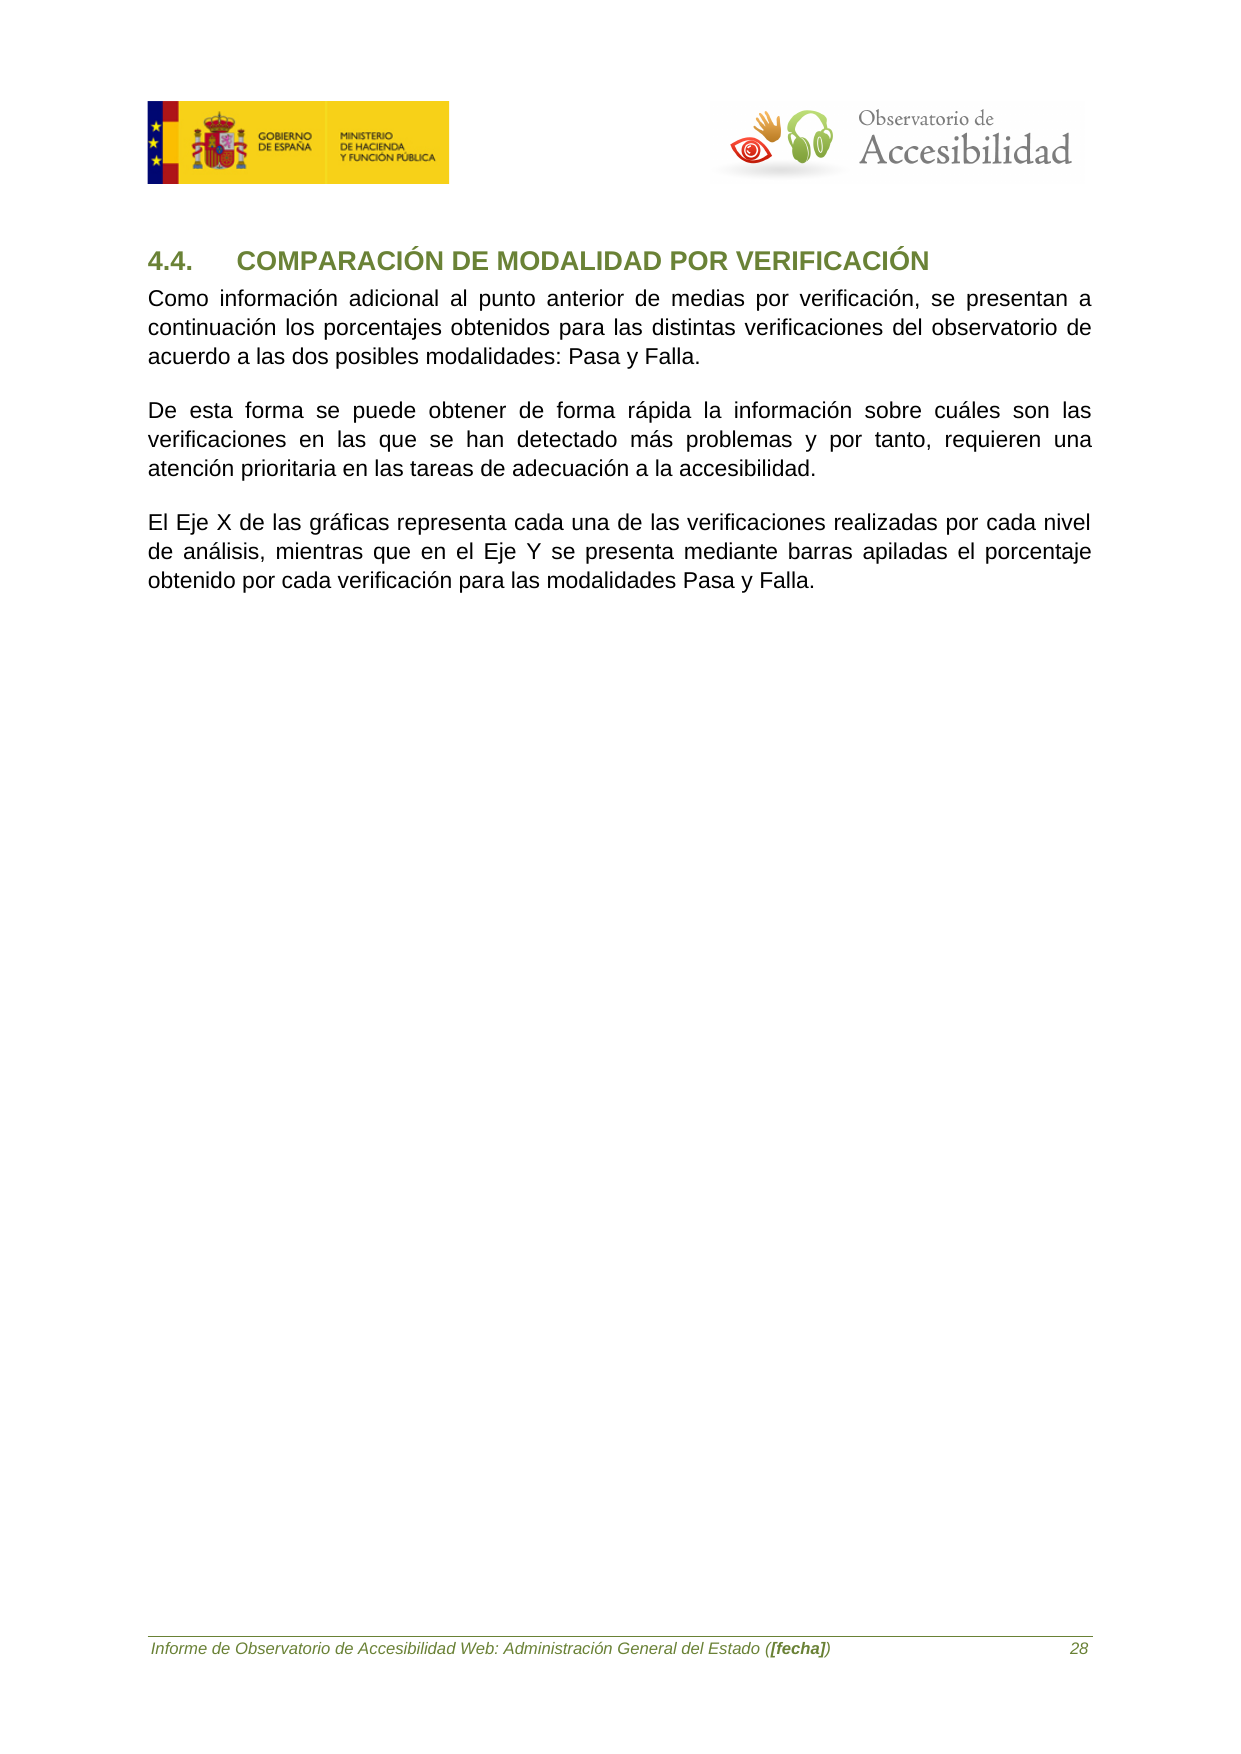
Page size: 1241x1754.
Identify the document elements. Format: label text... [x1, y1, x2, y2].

text Como información adicional al punto anterior de medias por verificación, se presentan a continuación los porcentajes obtenidos para las distintas verificaciones del observatorio de acuerdo a las dos posibles modalidades: Pasa y Falla. [148, 285, 1092, 369]
picture [147, 101, 450, 184]
text El Eje X de las gráficas representa cada una de las verificaciones realizadas por cada nivel de análisis, mientras que en el Eje Y se presenta mediante barras apiladas el porcentaje obtenido por cada verificación para las modalidades Pasa y Falla. [148, 509, 1092, 593]
text De esta forma se puede obtener de forma rápida la información sobre cuáles son las verificaciones en las que se han detectado más problemas y por tanto, requieren una atención prioritaria en las tareas de adecuación a la accesibilidad. [148, 397, 1092, 481]
subtitle Comparación de modalidad por verificación [148, 245, 1092, 276]
picture [710, 101, 1086, 184]
